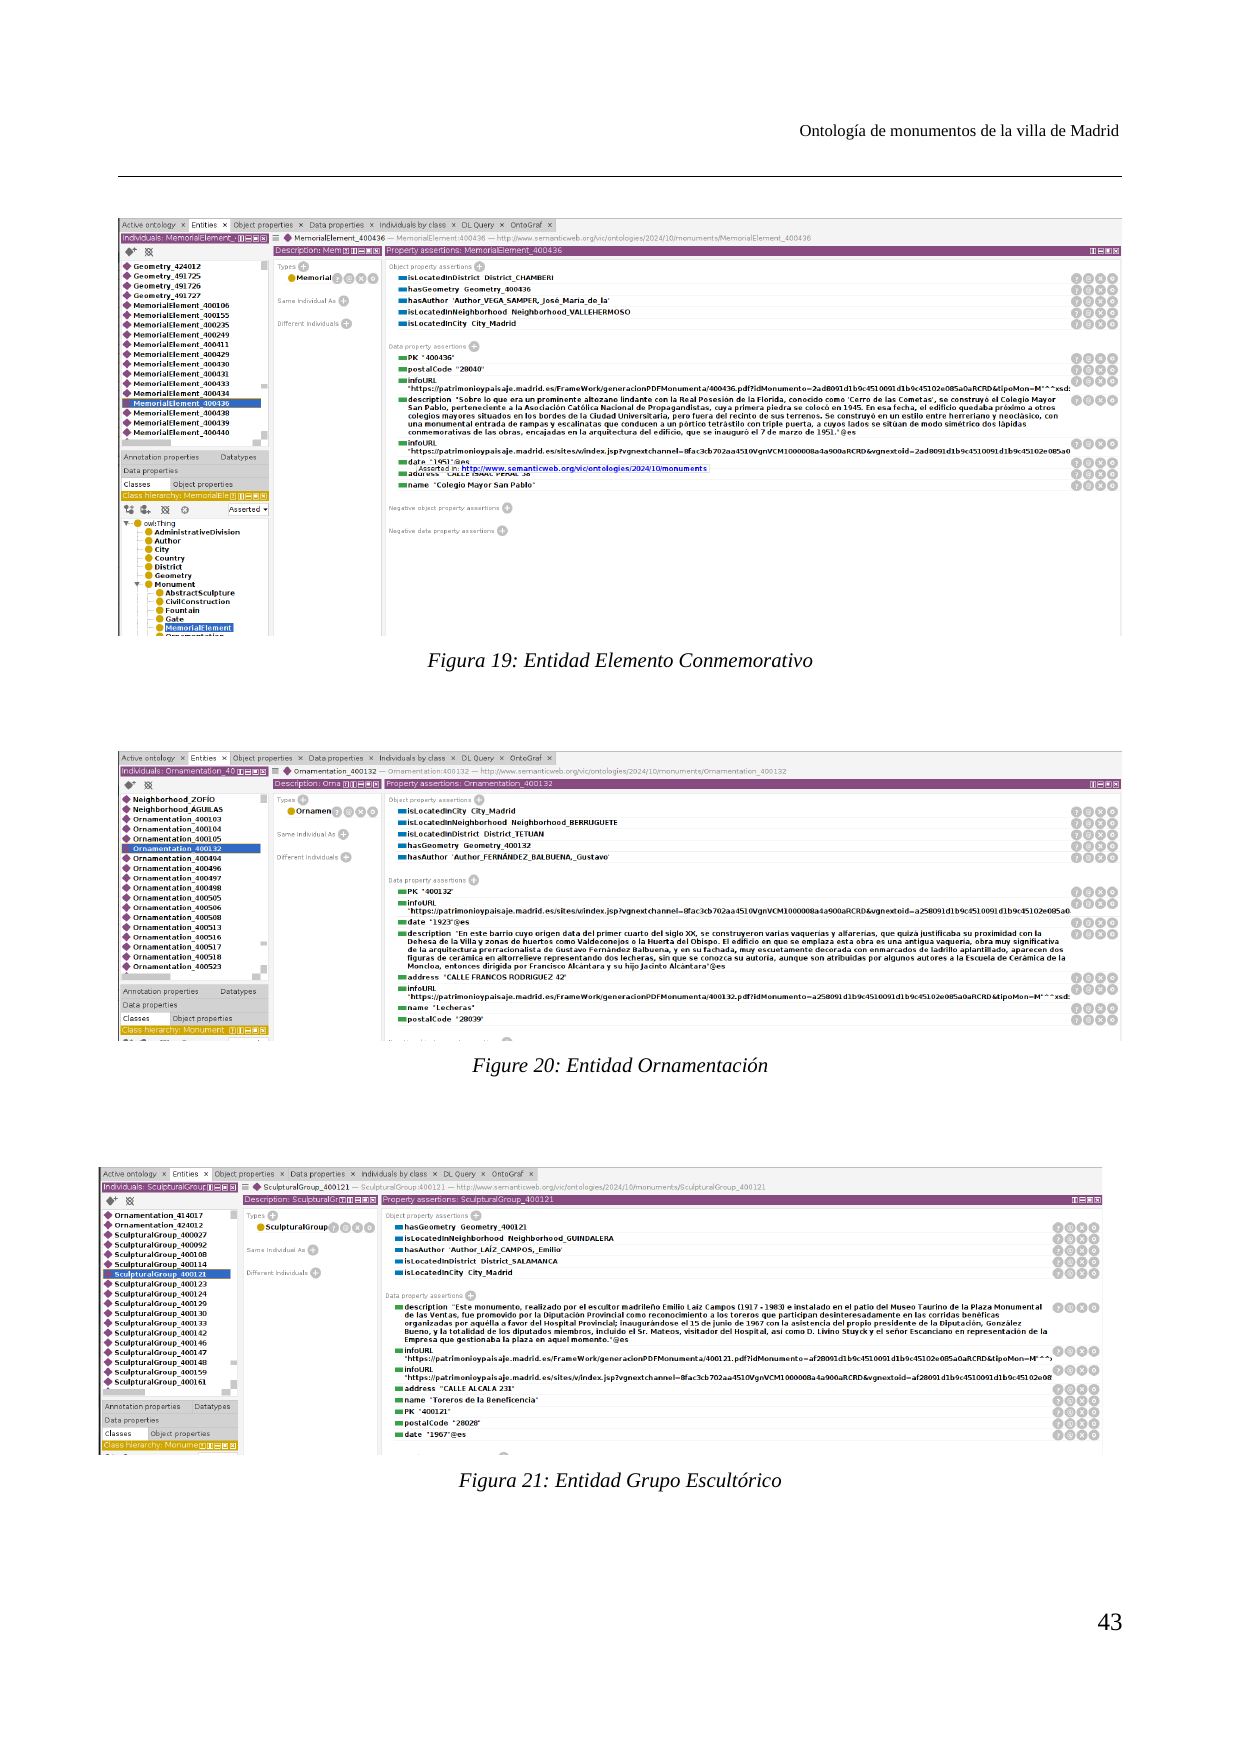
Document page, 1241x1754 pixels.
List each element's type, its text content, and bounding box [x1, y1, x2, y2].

picture [118, 751, 1123, 1041]
text Figure 20: Entidad Ornamentación [118, 1041, 1122, 1077]
text Figura 19: Entidad Elemento Conmemorativo [118, 636, 1122, 672]
text Figura 21: Entidad Grupo Escultórico [118, 1168, 1122, 1492]
picture [98, 1167, 1103, 1455]
picture [118, 218, 1123, 636]
